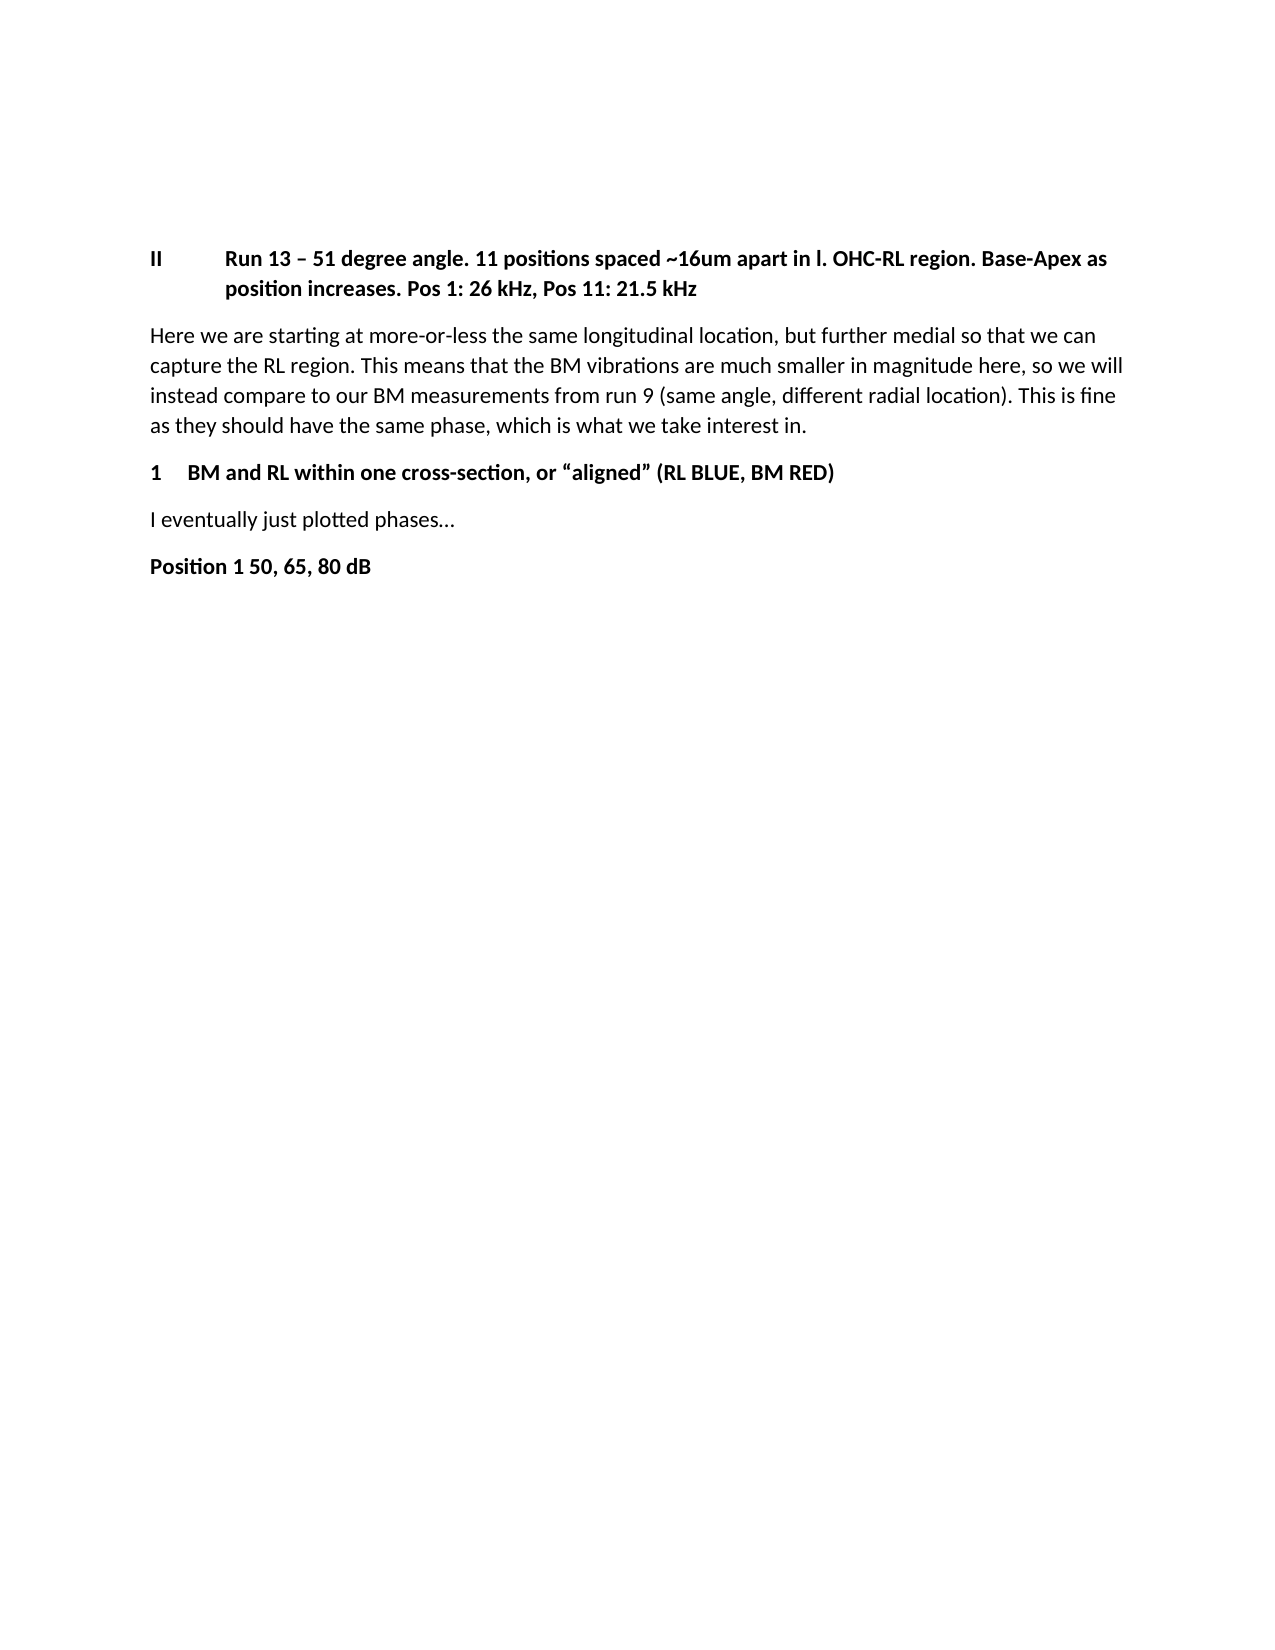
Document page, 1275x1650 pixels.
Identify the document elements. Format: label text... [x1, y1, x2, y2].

list BM and RL within one cross-section, or “aligned” (RL BLUE, BM RED) [150, 458, 1125, 486]
text Position 1 50, 65, 80 dB [150, 552, 1125, 580]
text Here we are starting at more-or-less the same longitudinal location, but further medial so that we can capture the RL region. This means that the BM vibrations are much smaller in magnitude here, so we will instead compare to our BM measurements from run 9 (same angle, different radial location). This is fine as they should have the same phase, which is what we take interest in. [150, 321, 1125, 439]
list Run 13 – 51 degree angle. 11 positions spaced ~16um apart in l. OHC-RL region. Base-Apex as position increases. Pos 1: 26 kHz, Pos 11: 21.5 kHz [150, 244, 1125, 302]
text I eventually just plotted phases… [150, 505, 1125, 533]
